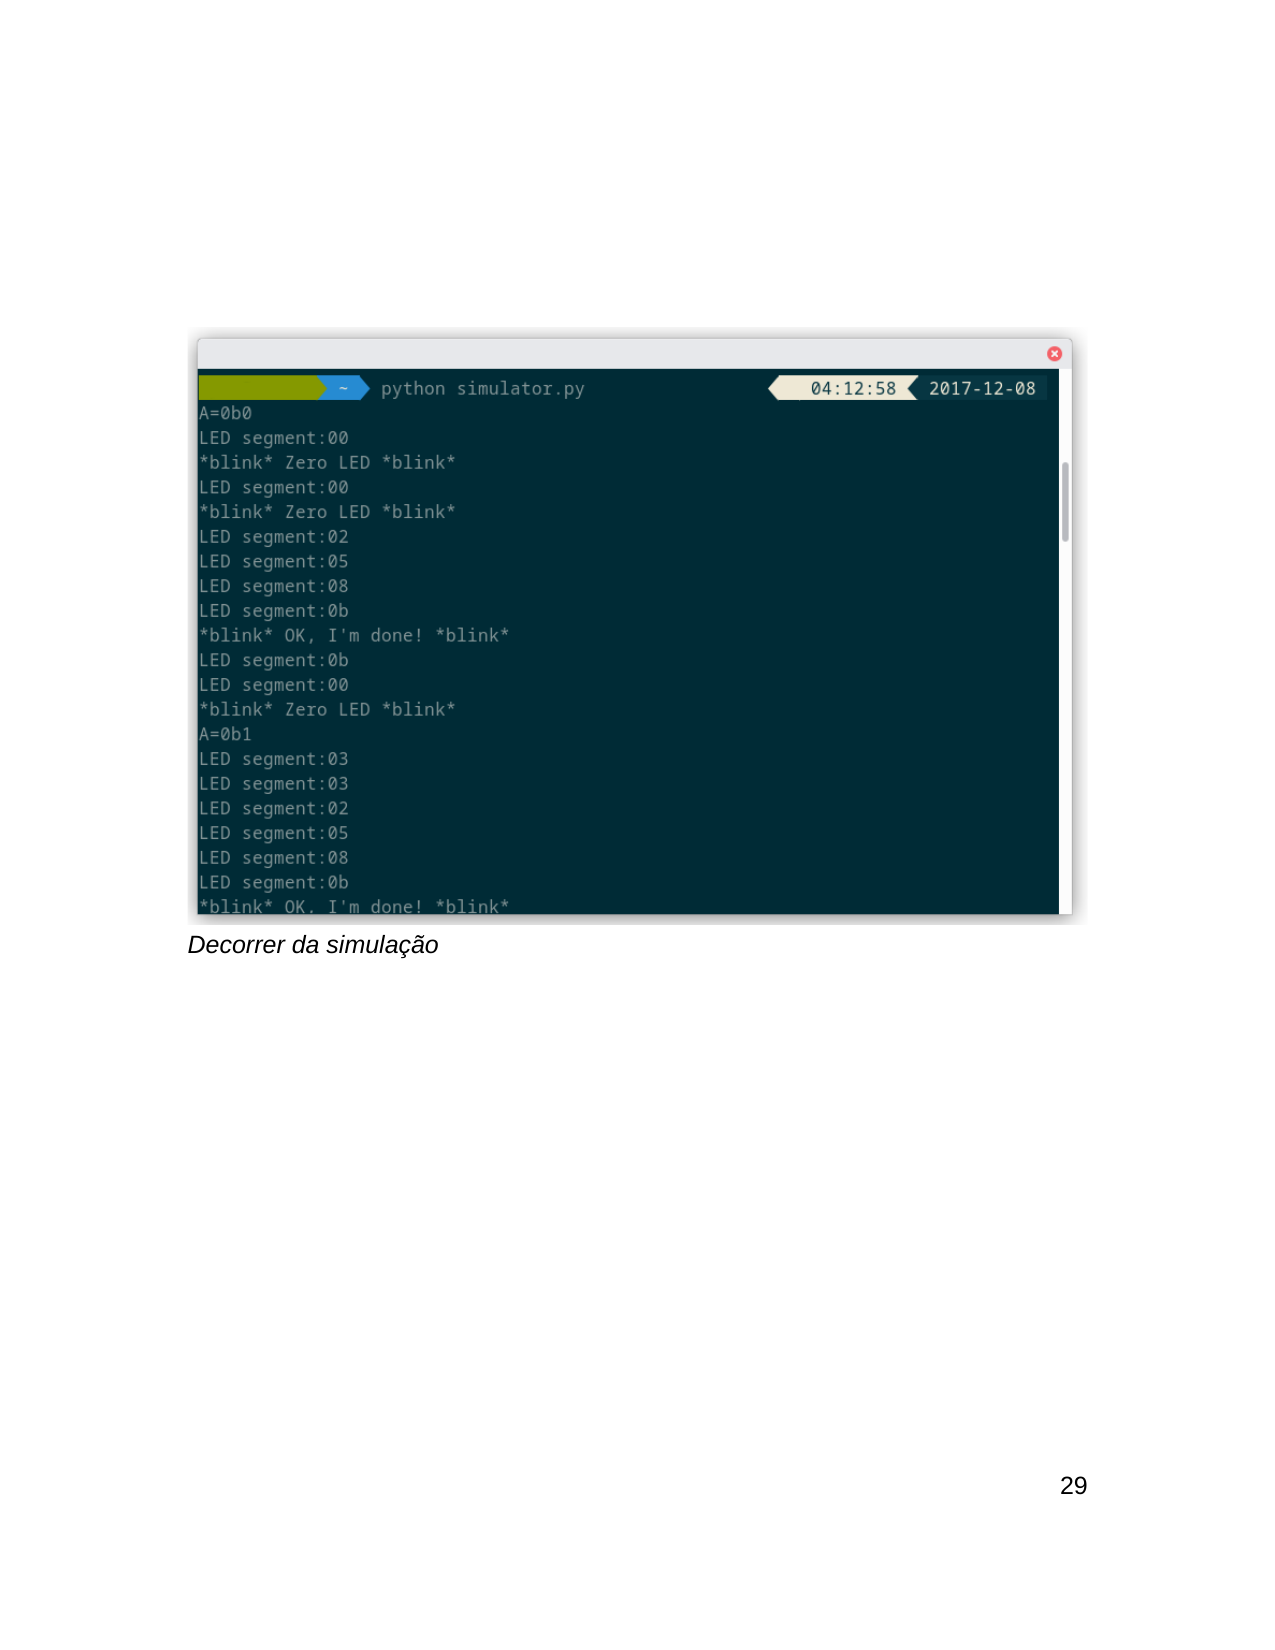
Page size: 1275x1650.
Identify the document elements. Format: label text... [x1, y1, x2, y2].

text Decorrer da simulação [187, 925, 1087, 959]
picture [187, 327, 1088, 925]
